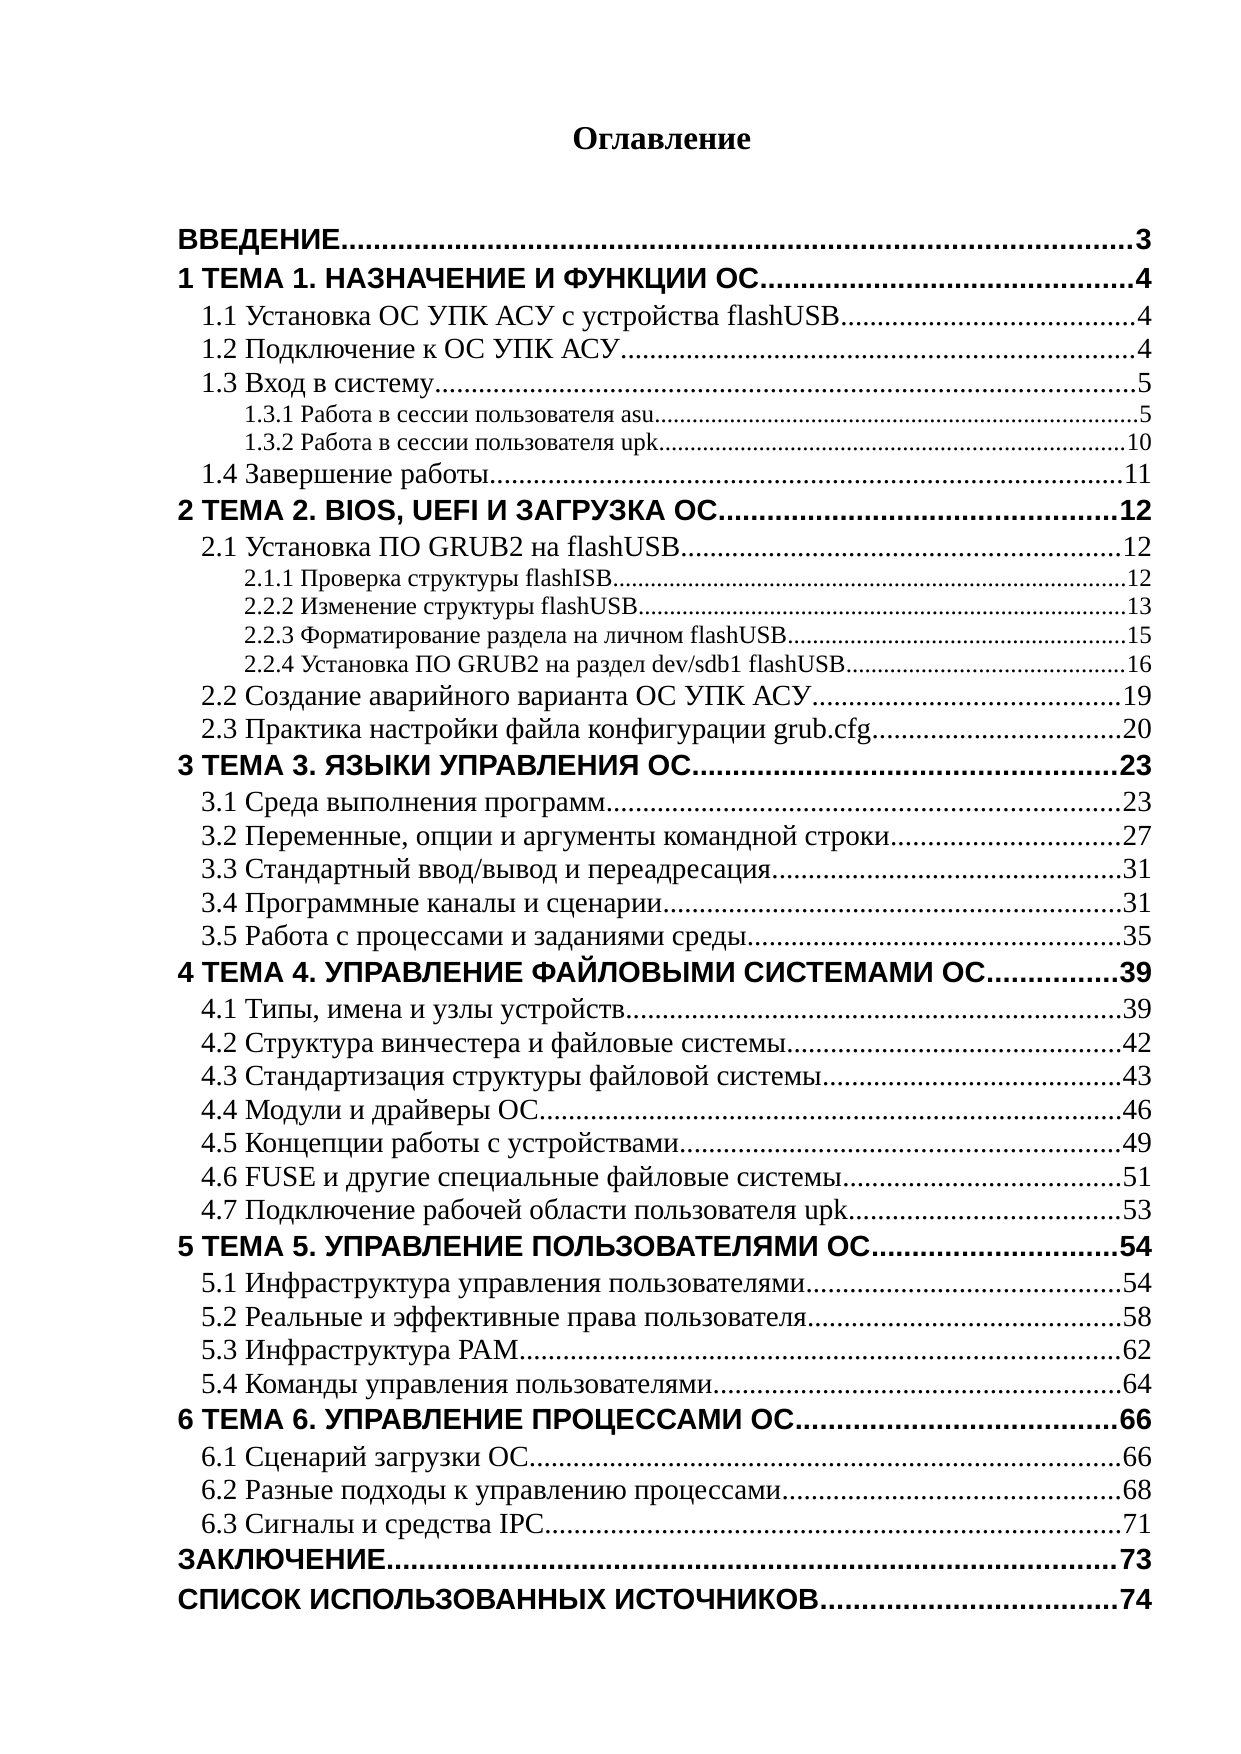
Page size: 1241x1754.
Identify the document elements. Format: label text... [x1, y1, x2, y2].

text 1.3 Вход в систему 5 [201, 365, 1152, 399]
text 2.2 Создание аварийного варианта ОС УПК АСУ 19 [201, 678, 1152, 711]
text 4 ТЕМА 4. УПРАВЛЕНИЕ ФАЙЛОВЫМИ СИСТЕМАМИ ОС 39 [177, 955, 1152, 988]
text 3.3 Стандартный ввод/вывод и переадресация 31 [201, 851, 1152, 885]
text 2.1 Установка ПО GRUB2 на flashUSB 12 [201, 529, 1152, 563]
text 2 ТЕМА 2. BIOS, UEFI И ЗАГРУЗКА ОС 12 [177, 493, 1152, 526]
text 4.5 Концепции работы с устройствами 49 [201, 1125, 1152, 1159]
text 1.3.2 Работа в сессии пользователя upk 10 [244, 427, 1152, 456]
text 5.1 Инфраструктура управления пользователями 54 [201, 1265, 1152, 1299]
text 4.2 Структура винчестера и файловые системы 42 [201, 1025, 1152, 1058]
subtitle Оглавление [177, 118, 1146, 156]
text 1.3.1 Работа в сессии пользователя asu 5 [244, 399, 1152, 427]
text 6.2 Разные подходы к управлению процессами 68 [201, 1472, 1152, 1506]
text 6.3 Сигналы и средства IPC 71 [201, 1506, 1152, 1539]
text ВВЕДЕНИЕ 3 [177, 222, 1152, 256]
text 3.2 Переменные, опции и аргументы командной строки 27 [201, 818, 1152, 851]
text 6 ТЕМА 6. УПРАВЛЕНИЕ ПРОЦЕССАМИ ОС 66 [177, 1402, 1152, 1436]
text 2.3 Практика настройки файла конфигурации grub.cfg 20 [201, 711, 1152, 745]
text СПИСОК ИСПОЛЬЗОВАННЫХ ИСТОЧНИКОВ 74 [177, 1582, 1152, 1615]
text 2.1.1 Проверка структуры flashISB 12 [244, 563, 1152, 591]
text 1.2 Подключение к ОС УПК АСУ 4 [201, 332, 1152, 365]
text 1.4 Завершение работы 11 [201, 456, 1152, 490]
text 3 ТЕМА 3. ЯЗЫКИ УПРАВЛЕНИЯ ОС 23 [177, 748, 1152, 781]
text 4.6 FUSE и другие специальные файловые системы 51 [201, 1159, 1152, 1192]
text 4.4 Модули и драйверы ОС 46 [201, 1092, 1152, 1125]
text 3.5 Работа с процессами и заданиями среды 35 [201, 918, 1152, 952]
text 3.4 Программные каналы и сценарии 31 [201, 885, 1152, 918]
text 5.3 Инфраструктура PAM 62 [201, 1332, 1152, 1366]
text 4.1 Типы, имена и узлы устройств 39 [201, 991, 1152, 1025]
text 1.1 Установка ОС УПК АСУ с устройства flashUSB 4 [201, 298, 1152, 332]
text 1 ТЕМА 1. НАЗНАЧЕНИЕ И ФУНКЦИИ ОС 4 [177, 262, 1152, 295]
text 6.1 Сценарий загрузки ОС 66 [201, 1439, 1152, 1472]
text 5 ТЕМА 5. УПРАВЛЕНИЕ ПОЛЬЗОВАТЕЛЯМИ ОС 54 [177, 1229, 1152, 1262]
text 5.2 Реальные и эффективные права пользователя 58 [201, 1299, 1152, 1332]
text 4.3 Стандартизация структуры файловой системы 43 [201, 1058, 1152, 1092]
text 4.7 Подключение рабочей области пользователя upk 53 [201, 1192, 1152, 1226]
text 3.1 Среда выполнения программ 23 [201, 784, 1152, 818]
text ЗАКЛЮЧЕНИЕ 73 [177, 1542, 1152, 1576]
text 2.2.3 Форматирование раздела на личном flashUSB 15 [244, 620, 1152, 649]
text 2.2.2 Изменение структуры flashUSB 13 [244, 591, 1152, 620]
text 5.4 Команды управления пользователями 64 [201, 1366, 1152, 1399]
text 2.2.4 Установка ПО GRUB2 на раздел dev/sdb1 flashUSB 16 [244, 649, 1152, 678]
